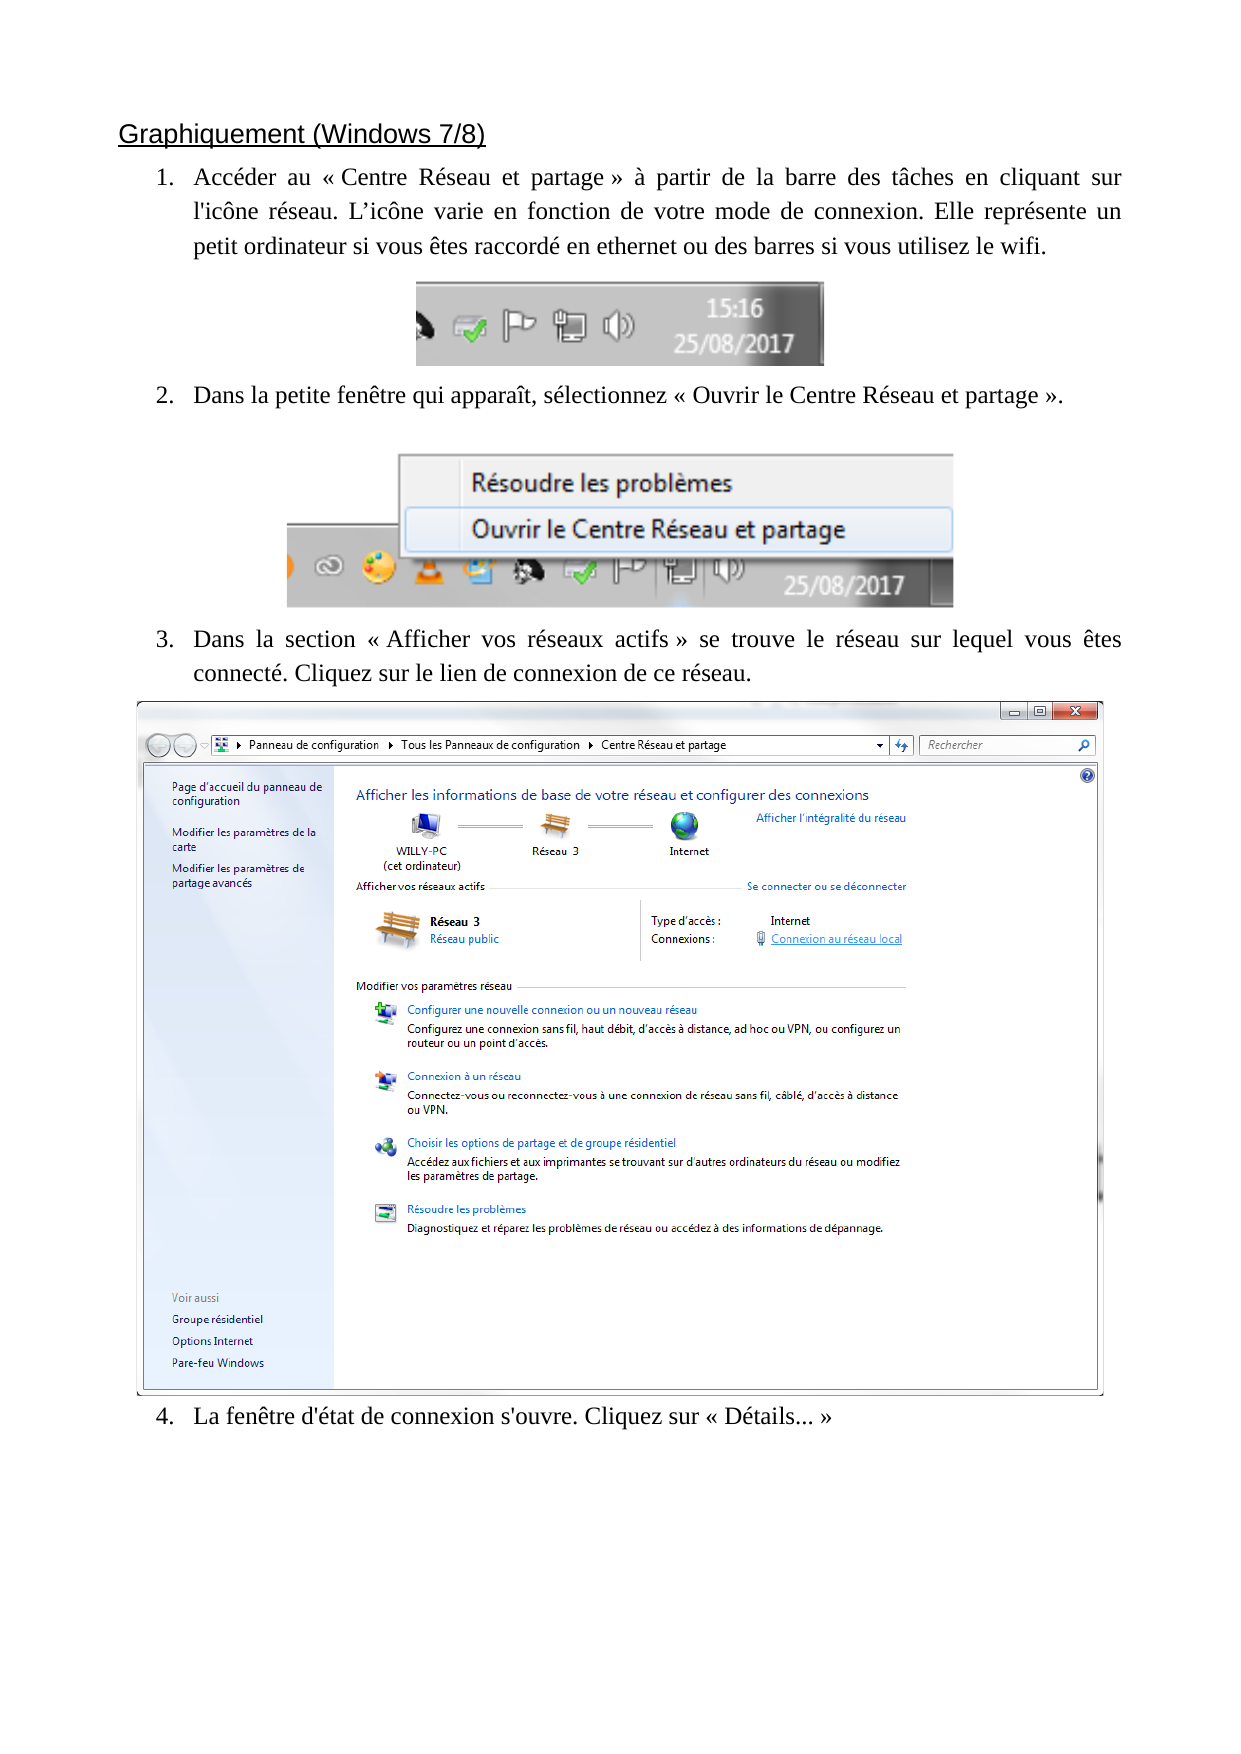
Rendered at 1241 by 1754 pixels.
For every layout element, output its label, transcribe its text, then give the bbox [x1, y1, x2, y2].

list Dans la section « Afficher vos réseaux actifs » se trouve le réseau sur lequel vous êtes connecté. Cliquez sur le lien de connexion de ce réseau. [156, 624, 1122, 687]
picture [416, 274, 825, 366]
list Accéder au « Centre Réseau et partage » à partir de la barre des tâches en cliquant sur l'icône réseau. L’icône varie en fonction de votre mode de connexion. Elle représente un petit ordinateur si vous êtes raccordé en ethernet ou des barres si vous utilisez le wifi. [156, 162, 1122, 259]
subtitle Graphiquement (Windows 7/8) [118, 118, 1122, 149]
list Dans la petite fenêtre qui apparaît, sélectionnez « Ouvrir le Centre Réseau et partage ». [156, 381, 1122, 409]
picture [136, 701, 1104, 1396]
list La fenêtre d'état de connexion s'ouvre. Cliquez sur « Détails... » [156, 1098, 1122, 1430]
picture [286, 423, 954, 610]
